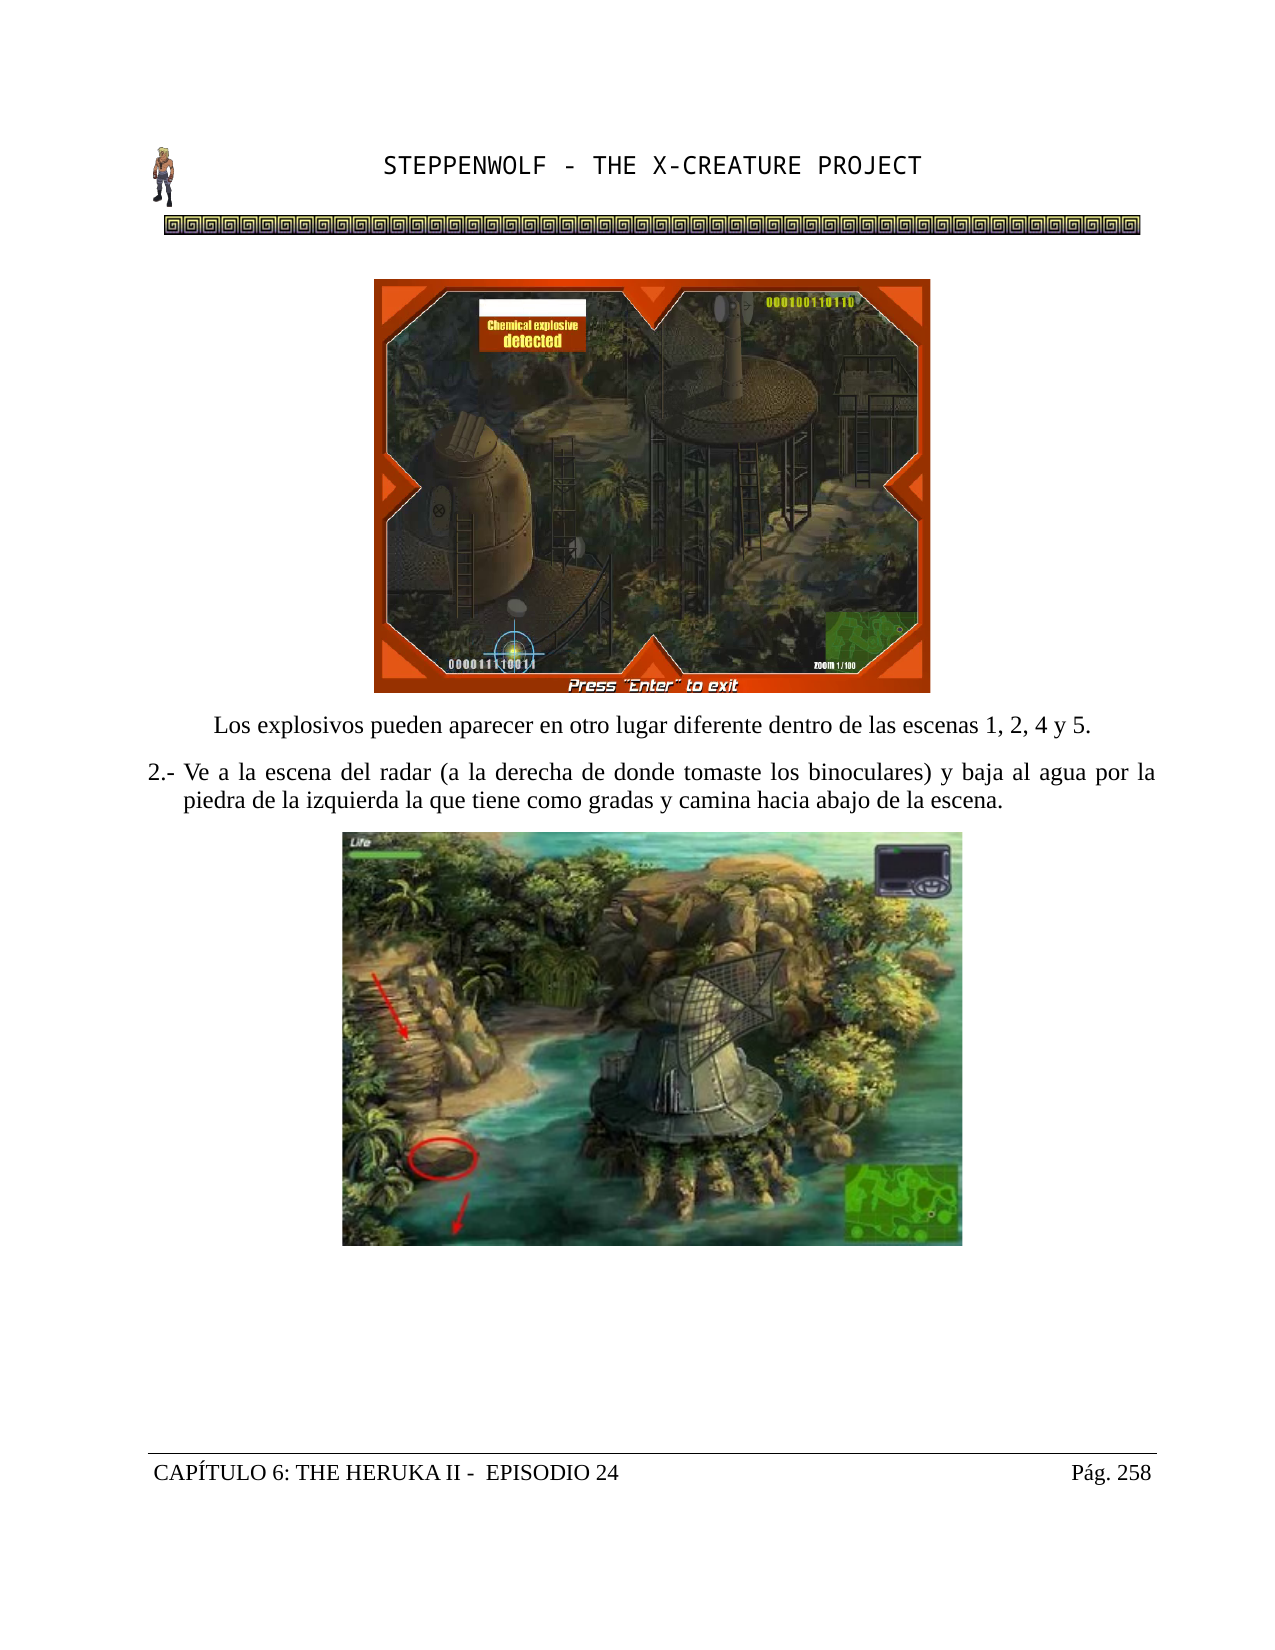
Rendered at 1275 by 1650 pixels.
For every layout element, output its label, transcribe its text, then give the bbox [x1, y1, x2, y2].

text 2.- Ve a la escena del radar (a la derecha de donde tomaste los binoculares) y baja al agua por la piedra de la izquierda la que tiene como gradas y camina hacia abajo de la escena. [148, 757, 1157, 814]
text Los explosivos pueden aparecer en otro lugar diferente dentro de las escenas 1, 2, 4 y 5. [148, 710, 1157, 739]
picture [147, 147, 181, 207]
picture [342, 832, 963, 1246]
picture [374, 279, 931, 693]
picture [164, 215, 1141, 235]
